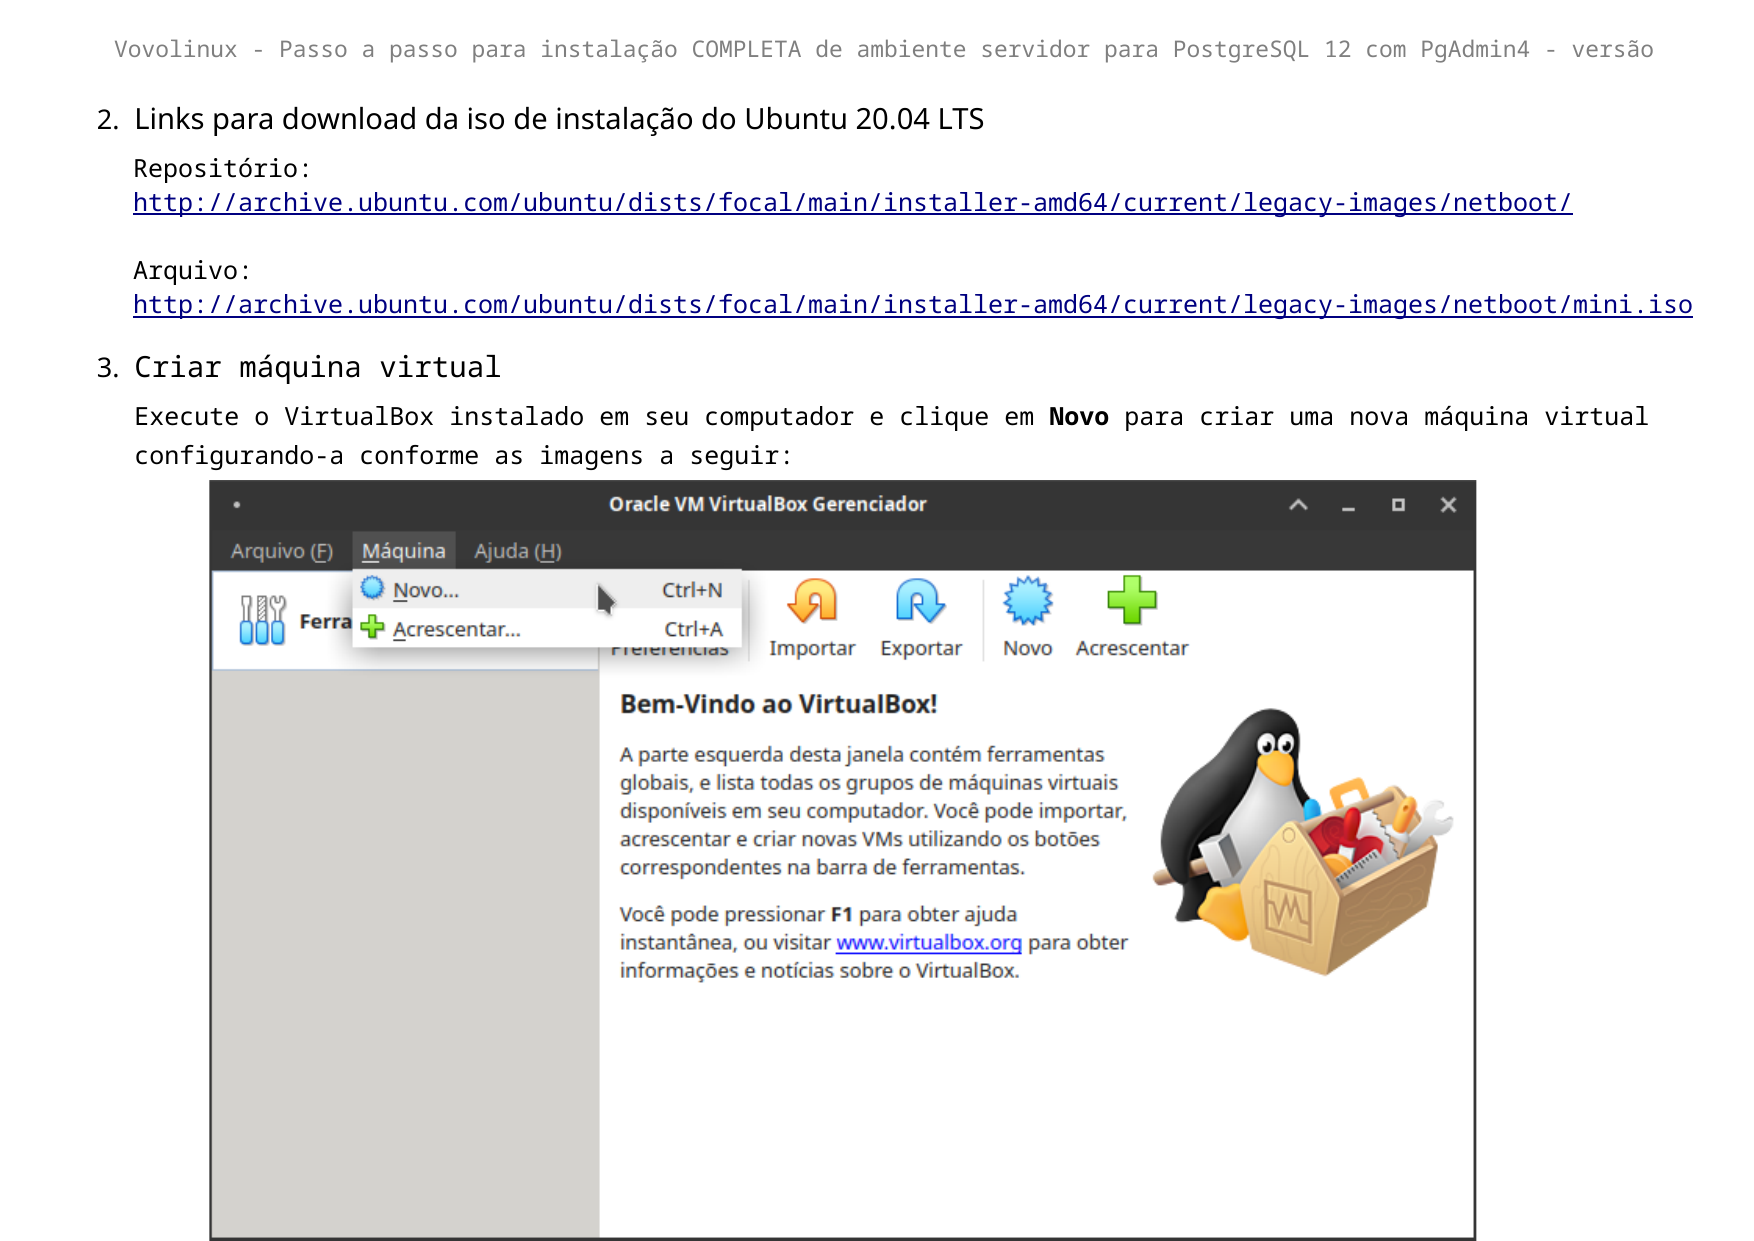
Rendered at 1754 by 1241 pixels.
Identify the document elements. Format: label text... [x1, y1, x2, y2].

text Repositório: [133, 151, 1695, 185]
subtitle Links para download da iso de instalação do Ubuntu 20.04 LTS [97, 98, 1695, 138]
text Arquivo: [133, 253, 1695, 287]
list Execute o VirtualBox instalado em seu computador e clique em Novo para criar uma nova máquina virtual configurando-a conforme as imagens a seguir: [97, 398, 1695, 471]
text http://archive.ubuntu.com/ubuntu/dists/focal/main/installer-amd64/current/legacy-images/netboot/ [133, 185, 1695, 219]
subtitle Criar máquina virtual [97, 346, 1695, 386]
text http://archive.ubuntu.com/ubuntu/dists/focal/main/installer-amd64/current/legacy-images/netboot/mini.iso [133, 287, 1695, 321]
picture [209, 480, 1477, 1241]
